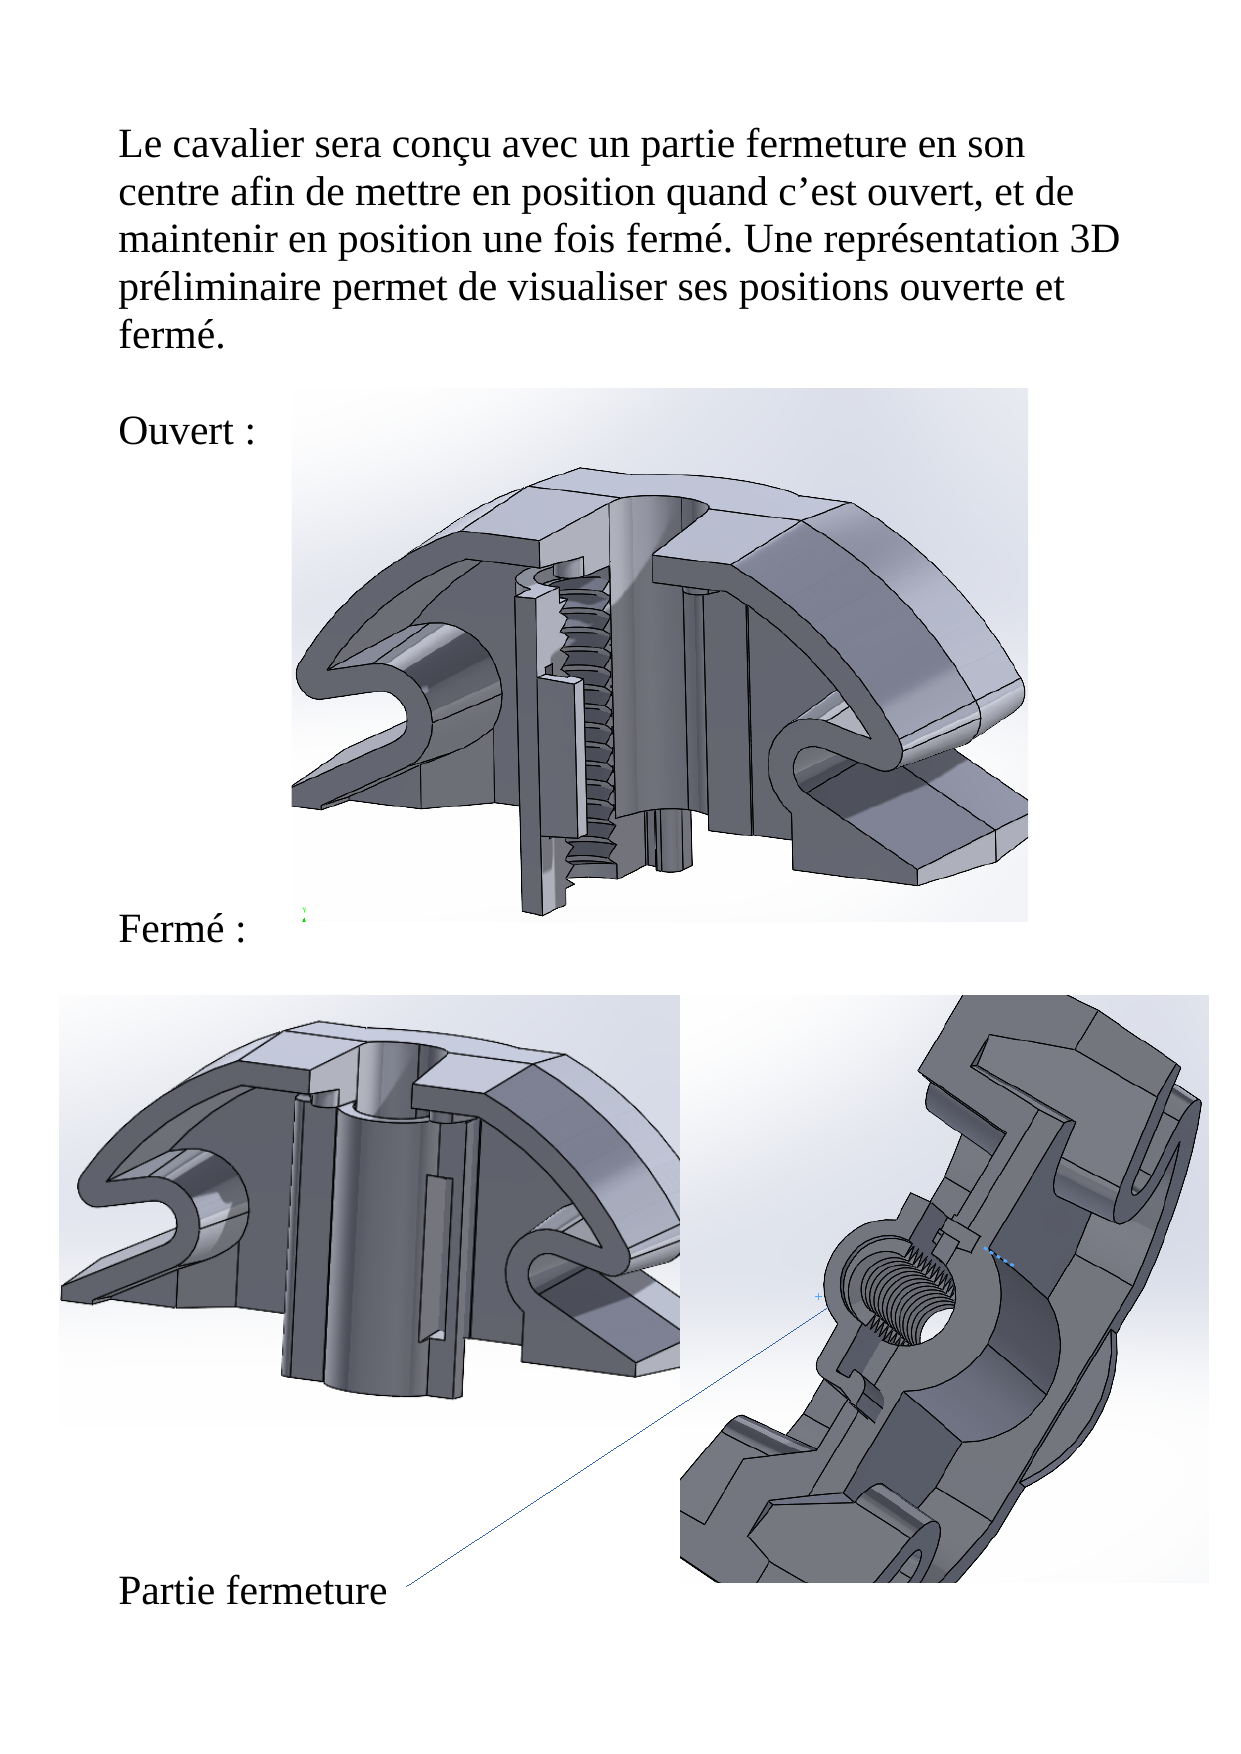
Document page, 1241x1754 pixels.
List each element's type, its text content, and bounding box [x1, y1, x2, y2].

text [1029, 406, 1122, 453]
picture [59, 995, 1209, 1583]
text Fermé : [118, 904, 1122, 952]
text Ouvert : [118, 406, 291, 453]
text Partie fermeture [118, 1565, 1122, 1613]
text Le cavalier sera conçu avec un partie fermeture en son centre afin de mettre en position quand c’est ouvert, et de maintenir en position une fois fermé. Une représentation 3D préliminaire permet de visualiser ses positions ouverte et fermé. [118, 118, 1122, 358]
picture [291, 388, 1029, 922]
